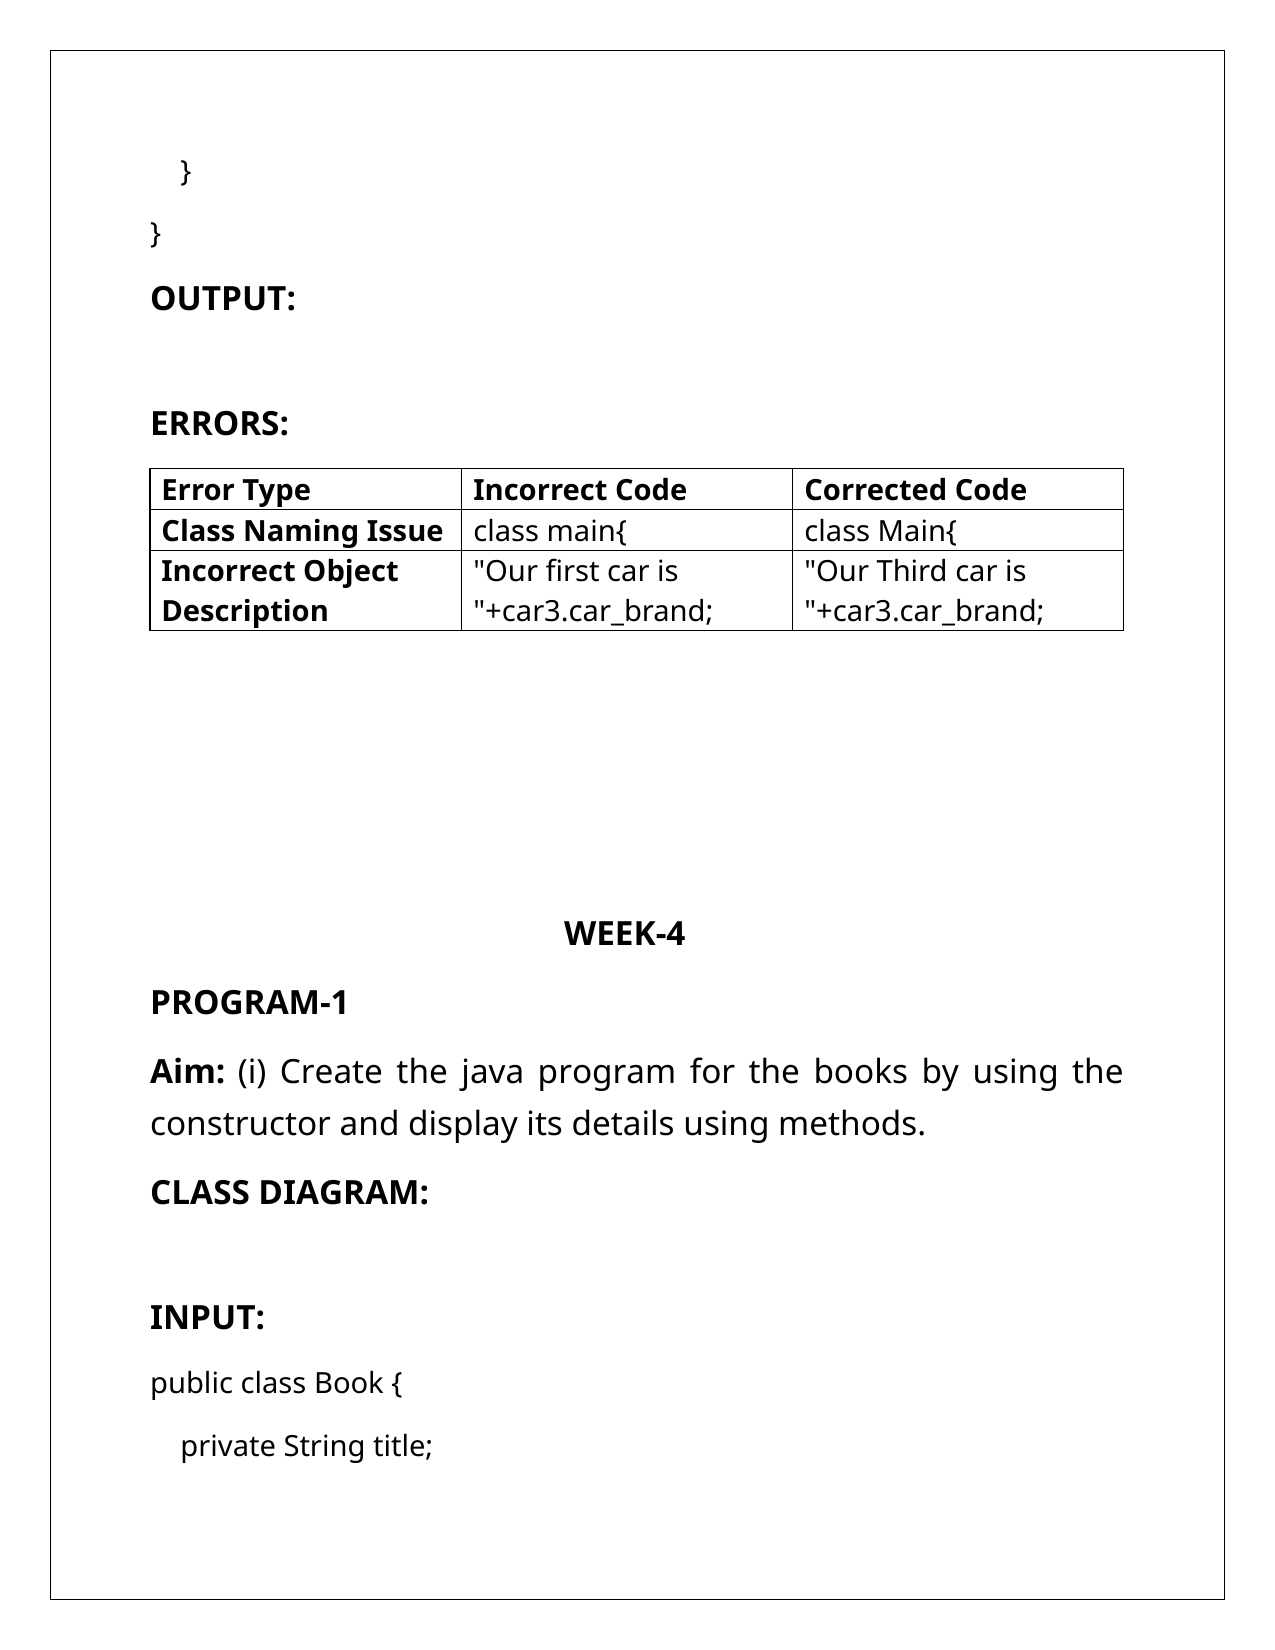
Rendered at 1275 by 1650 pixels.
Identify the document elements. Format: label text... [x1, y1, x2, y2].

table_cell Class Naming Issue [151, 510, 461, 549]
text ERRORS: [150, 399, 1125, 445]
table_cell class Main{ [793, 510, 1123, 549]
text private String title; [150, 1425, 1125, 1464]
table_cell Incorrect Object Description [151, 551, 461, 630]
text } [150, 212, 1125, 252]
text Aim: (i) Create the java program for the books by using the constructor and display its details using methods. [150, 1048, 1125, 1146]
text public class Book { [150, 1362, 1125, 1402]
text OUTPUT: [150, 274, 1125, 320]
text } [150, 150, 1125, 190]
text CLASS DIAGRAM: [150, 1169, 1125, 1214]
table_header Incorrect Code [462, 469, 792, 509]
text PROGRAM-1 [150, 979, 1125, 1024]
table_cell "Our Third car is "+car3.car_brand; [793, 551, 1123, 630]
table_cell "Our first car is "+car3.car_brand; [462, 551, 792, 630]
table_header Error Type [151, 469, 461, 509]
text WEEK-4 [525, 910, 1125, 956]
text INPUT: [150, 1294, 1125, 1339]
table_header Corrected Code [793, 469, 1123, 509]
table_cell class main{ [462, 510, 792, 549]
